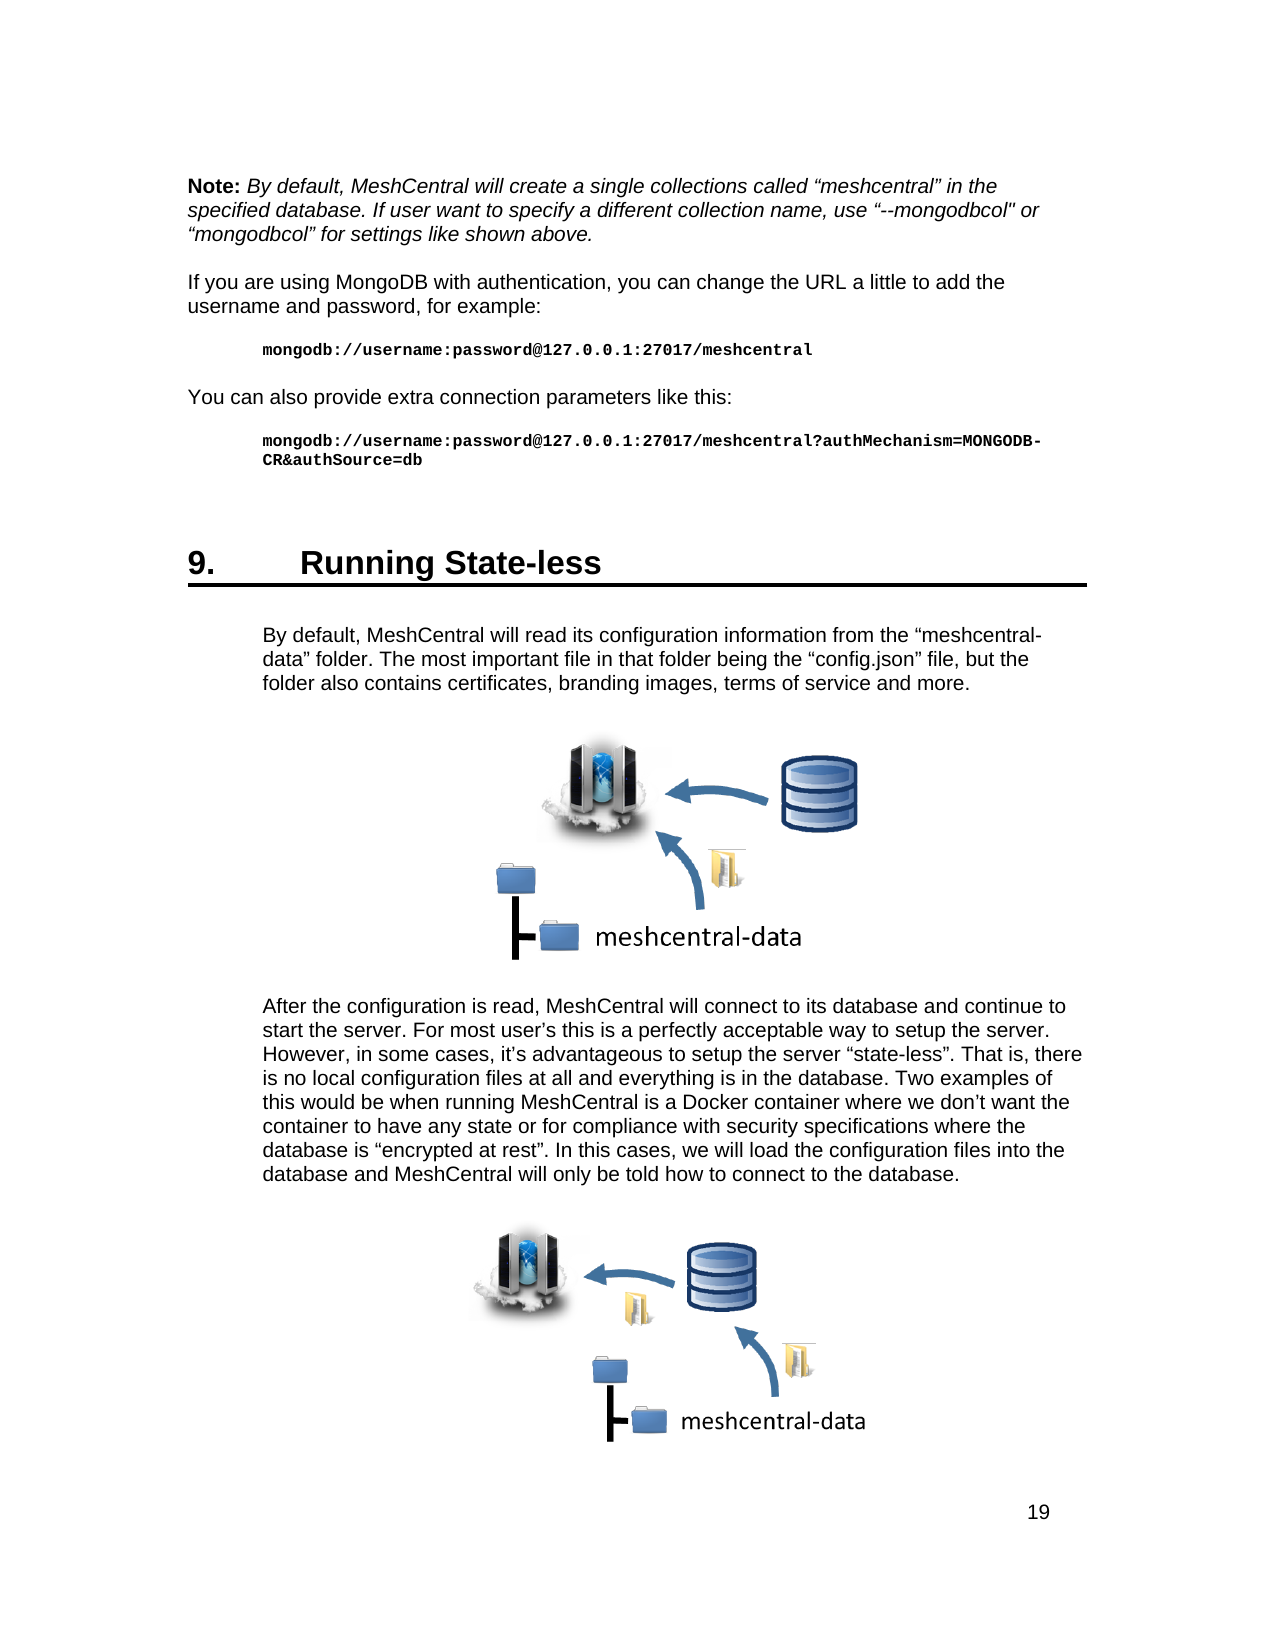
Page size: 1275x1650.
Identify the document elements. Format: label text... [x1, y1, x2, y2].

text mongodb://username:password@127.0.0.1:27017/meshcentral [187, 342, 1087, 361]
text By default, MeshCentral will read its configuration information from the “meshcentral-data” folder. The most important file in that folder being the “config.json” file, but the folder also contains certificates, branding images, terms of service and more. [262, 623, 1087, 695]
subtitle Running State-less [187, 543, 1087, 587]
text mongodb://username:password@127.0.0.1:27017/meshcentral?authMechanism=MONGODB-CR&authSource=db [262, 432, 1087, 470]
text After the configuration is read, MeshCentral will connect to its database and continue to start the server. For most user’s this is a perfectly acceptable way to setup the server. However, in some cases, it’s advantageous to setup the server “state-less”. That is, there is no local configuration files at all and everything is in the database. Two examples of this would be when running MeshCentral is a Docker container where we don’t want the container to have any state or for compliance with security specifications where the database is “encrypted at rest”. In this cases, we will load the configuration files into the database and MeshCentral will only be told how to connect to the database. [262, 994, 1087, 1186]
text You can also provide extra connection parameters like this: [187, 384, 1087, 408]
text Note: By default, MeshCentral will create a single collections called “meshcentral” in the specified database. If user want to specify a different collection name, use “--mongodbcol" or “mongodbcol” for settings like shown above. [187, 174, 1087, 246]
text If you are using MongoDB with authentication, you can change the URL a little to add the username and password, for example: [187, 270, 1087, 318]
